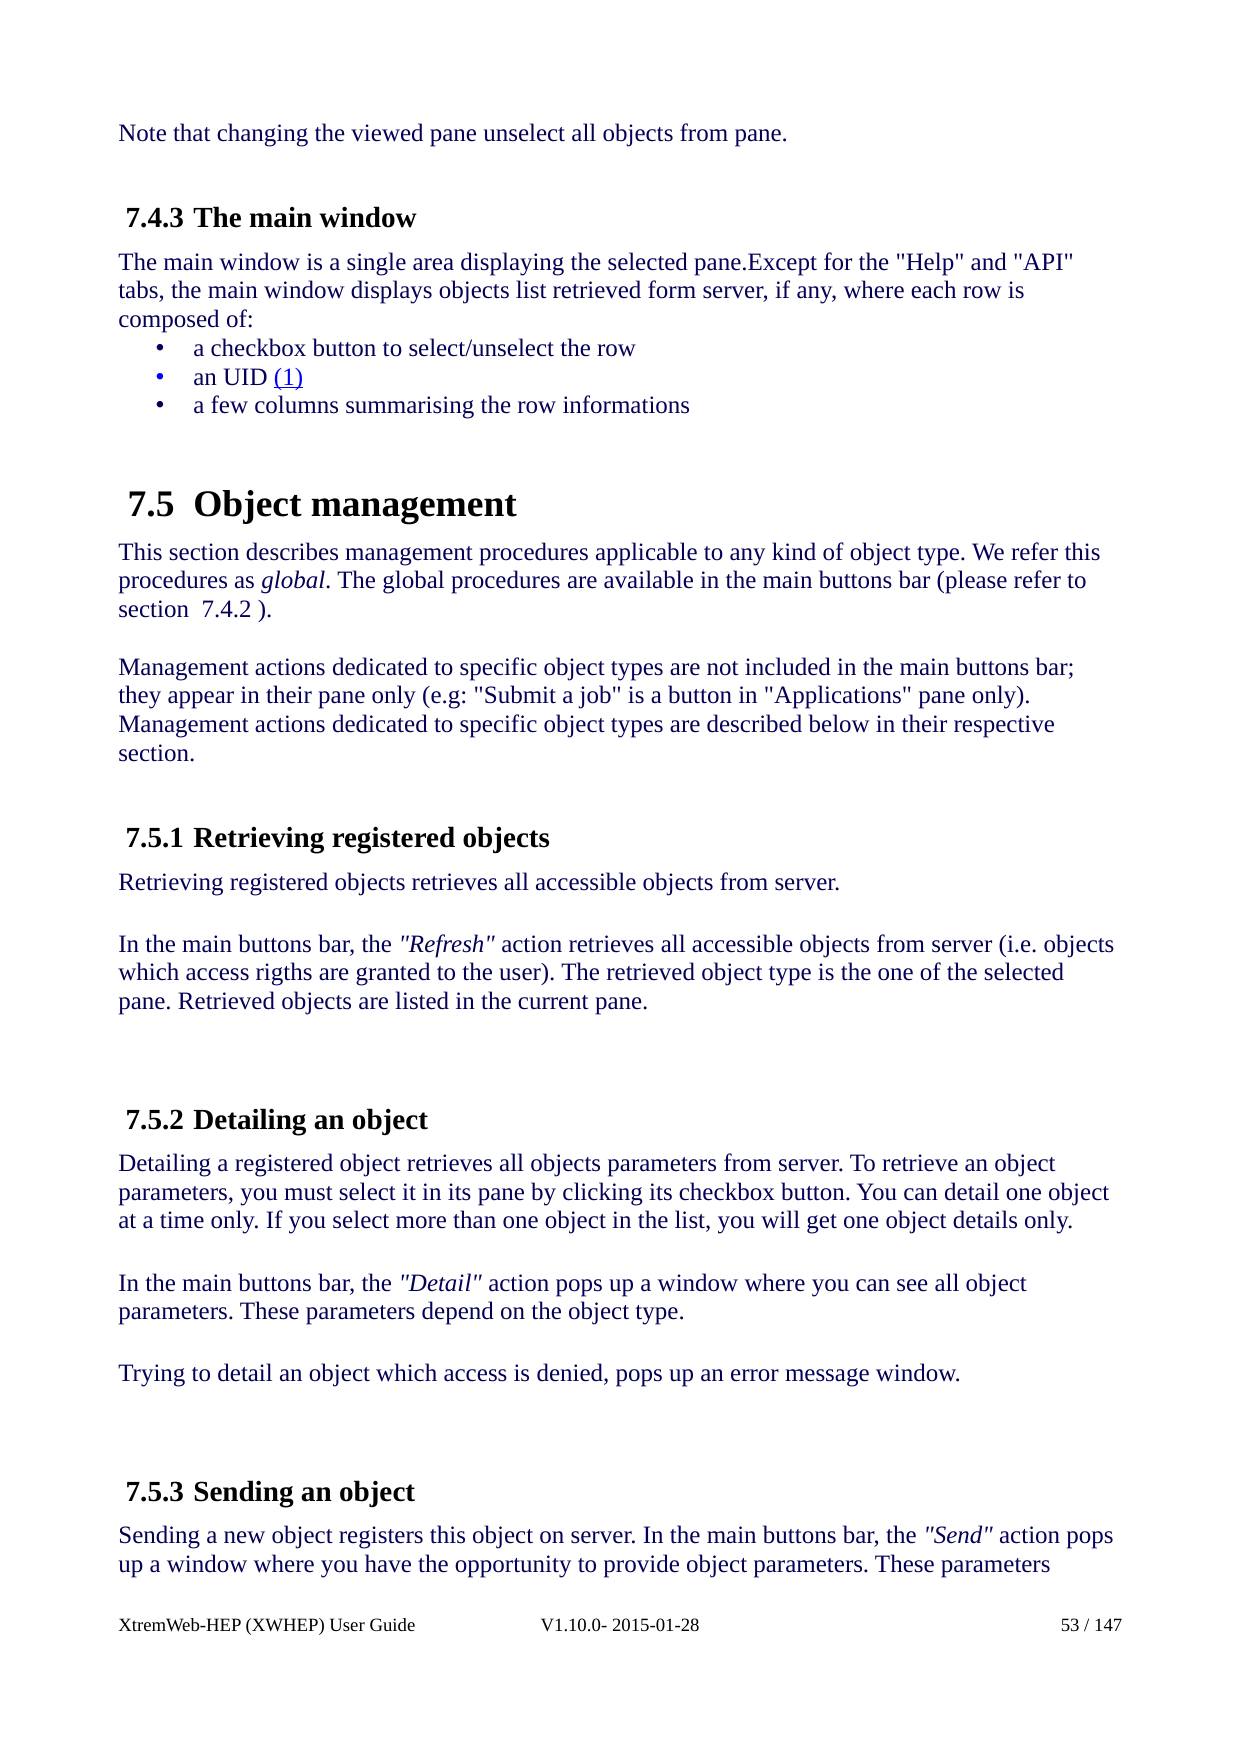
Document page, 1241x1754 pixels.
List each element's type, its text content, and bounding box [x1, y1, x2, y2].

subtitle Sending an object [118, 1474, 1122, 1508]
text In the main buttons bar, the "Refresh" action retrieves all accessible objects from server (i.e. objects which access rigths are granted to the user). The retrieved object type is the one of the selected pane. Retrieved objects are listed in the current pane. [118, 929, 1122, 1015]
text Retrieving registered objects retrieves all accessible objects from server. [118, 867, 1122, 895]
text This section describes management procedures applicable to any kind of object type. We refer this procedures as global. The global procedures are available in the main buttons bar (please refer to section 7.4.2). [118, 537, 1122, 623]
subtitle Object management [118, 481, 1122, 524]
text Note that changing the viewed pane unselect all objects from pane. [118, 118, 1122, 147]
list an UID (1) [156, 362, 1122, 390]
text Management actions dedicated to specific object types are not included in the main buttons bar; they appear in their pane only (e.g: "Submit a job" is a button in "Applications" pane only). Management actions dedicated to specific object types are described below in their respective section. [118, 652, 1122, 767]
text The main window is a single area displaying the selected pane. Except for the "Help" and "API" tabs, the main window displays objects list retrieved form server, if any, where each row is composed of: [118, 247, 1122, 333]
subtitle Detailing an object [118, 1102, 1122, 1136]
text Detailing a registered object retrieves all objects parameters from server. To retrieve an object parameters, you must select it in its pane by clicking its checkbox button. You can detail one object at a time only. If you select more than one object in the list, you will get one object details only. [118, 1148, 1122, 1234]
list a few columns summarising the row informations [156, 390, 1122, 419]
text Trying to detail an object which access is denied, pops up an error message window. [118, 1358, 1122, 1387]
subtitle The main window [118, 201, 1122, 234]
text In the main buttons bar, the "Detail" action pops up a window where you can see all object parameters. These parameters depend on the object type. [118, 1268, 1122, 1325]
subtitle Retrieving registered objects [118, 821, 1122, 854]
text Sending a new object registers this object on server. In the main buttons bar, the "Send" action pops up a window where you have the opportunity to provide object parameters. These parameters [118, 1520, 1122, 1578]
list a checkbox button to select/unselect the row [156, 333, 1122, 362]
